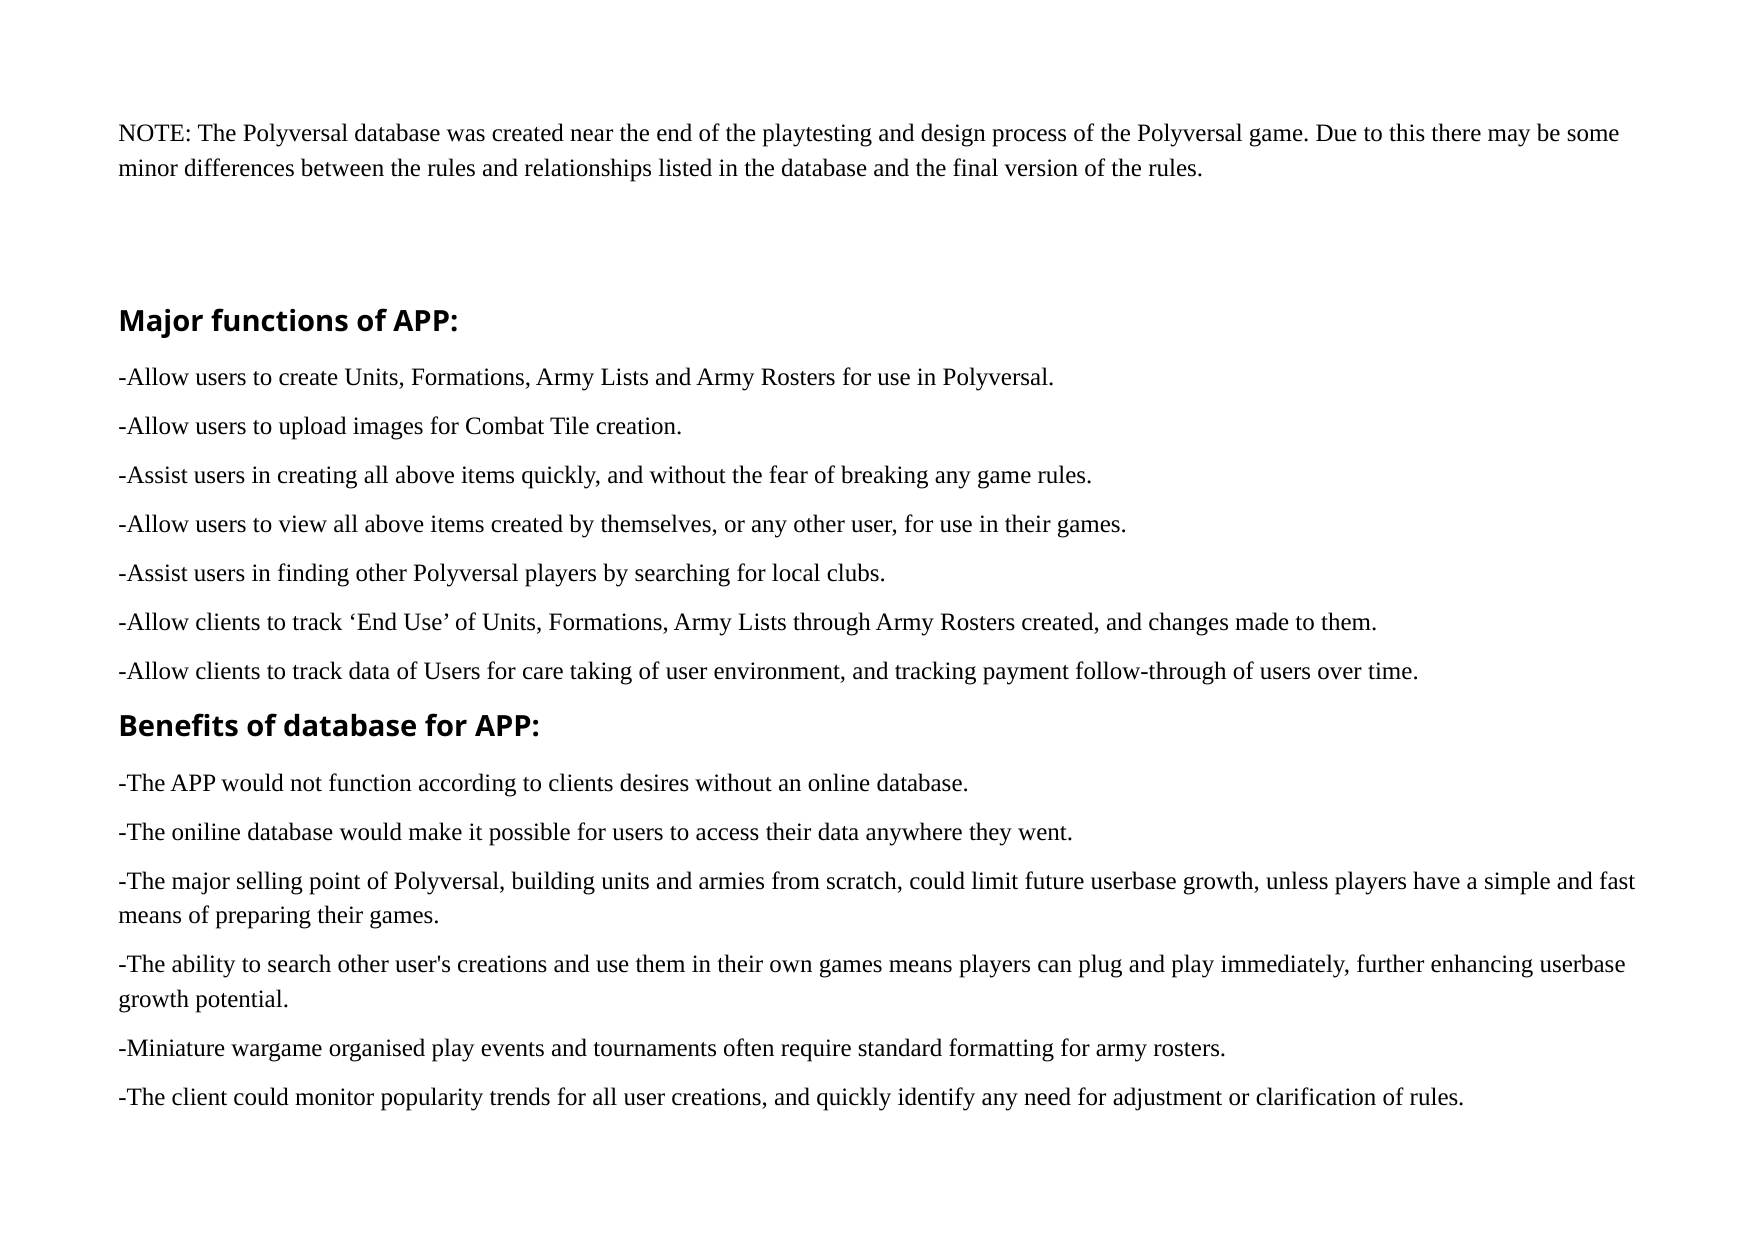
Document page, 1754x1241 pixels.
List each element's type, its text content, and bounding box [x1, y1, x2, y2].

text -The oniline database would make it possible for users to access their data anywhere they went. [118, 817, 1653, 845]
text -Allow users to upload images for Combat Tile creation. [118, 411, 1653, 440]
text -Allow users to view all above items created by themselves, or any other user, for use in their games. [118, 509, 1653, 538]
text -The APP would not function according to clients desires without an online database. [118, 768, 1653, 796]
text -Allow users to create Units, Formations, Army Lists and Army Rosters for use in Polyversal. [118, 362, 1653, 391]
text -Miniature wargame organised play events and tournaments often require standard formatting for army rosters. [118, 1033, 1653, 1062]
text -The major selling point of Polyversal, building units and armies from scratch, could limit future userbase growth, unless players have a simple and fast means of preparing their games. [118, 866, 1653, 929]
text Benefits of database for APP: [118, 705, 1653, 745]
text NOTE: The Polyversal database was created near the end of the playtesting and design process of the Polyversal game. Due to this there may be some minor differences between the rules and relationships listed in the database and the final version of the rules. [118, 118, 1653, 181]
text -Allow clients to track ‘End Use’ of Units, Formations, Army Lists through Army Rosters created, and changes made to them. [118, 607, 1653, 636]
text -Assist users in creating all above items quickly, and without the fear of breaking any game rules. [118, 460, 1653, 489]
text -Allow clients to track data of Users for care taking of user environment, and tracking payment follow-through of users over time. [118, 656, 1653, 685]
text -The client could monitor popularity trends for all user creations, and quickly identify any need for adjustment or clarification of rules. [118, 1082, 1653, 1111]
text Major functions of APP: [118, 300, 1653, 339]
text -Assist users in finding other Polyversal players by searching for local clubs. [118, 558, 1653, 587]
text -The ability to search other user's creations and use them in their own games means players can plug and play immediately, further enhancing userbase growth potential. [118, 949, 1653, 1012]
